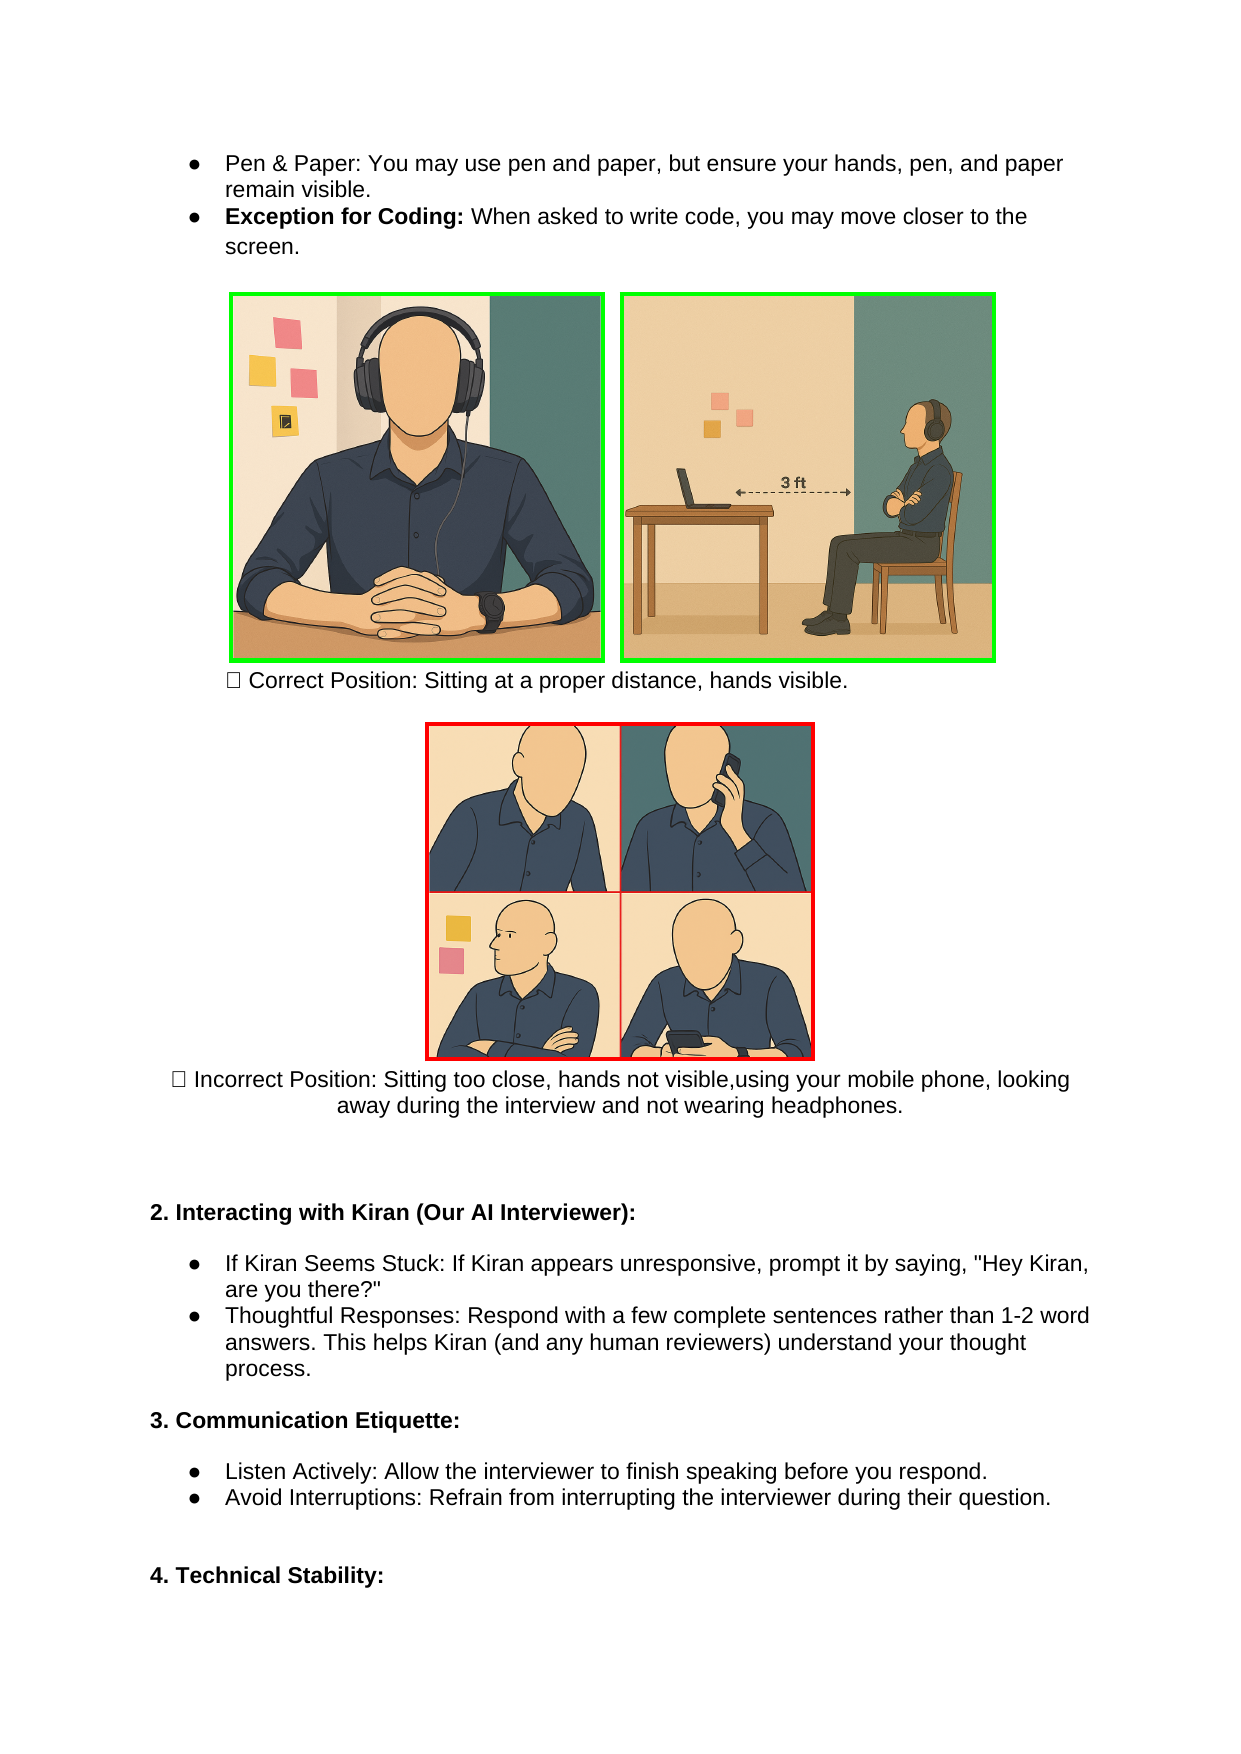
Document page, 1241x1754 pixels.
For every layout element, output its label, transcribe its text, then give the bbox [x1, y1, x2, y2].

list If Kiran Seems Stuck: If Kiran appears unresponsive, prompt it by saying, "Hey Kiran, are you there?" [187, 1250, 1090, 1302]
text 3. Communication Etiquette: [150, 1407, 1090, 1433]
list Listen Actively: Allow the interviewer to finish speaking before you respond. [187, 1458, 1090, 1484]
picture [429, 726, 811, 1057]
list Pen & Paper: You may use pen and paper, but ensure your hands, pen, and paper remain visible. [187, 150, 1090, 203]
text 4. Technical Stability: [150, 1562, 1090, 1588]
list Exception for Coding: When asked to write code, you may move closer to the screen. [187, 203, 1090, 259]
picture [233, 296, 601, 658]
text ❌ Incorrect Position: Sitting too close, hands not visible,using your mobile phone, looking away during the interview and not wearing headphones. [150, 718, 1090, 1118]
text ✅ Correct Position: Sitting at a proper distance, hands visible. [225, 288, 1090, 693]
list Avoid Interruptions: Refrain from interrupting the interviewer during their question. [187, 1484, 1090, 1537]
text 2. Interacting with Kiran (Our AI Interviewer): [150, 1198, 1090, 1225]
list Thoughtful Responses: Respond with a few complete sentences rather than 1-2 word answers. This helps Kiran (and any human reviewers) understand your thought process. [187, 1302, 1090, 1382]
picture [624, 296, 992, 658]
